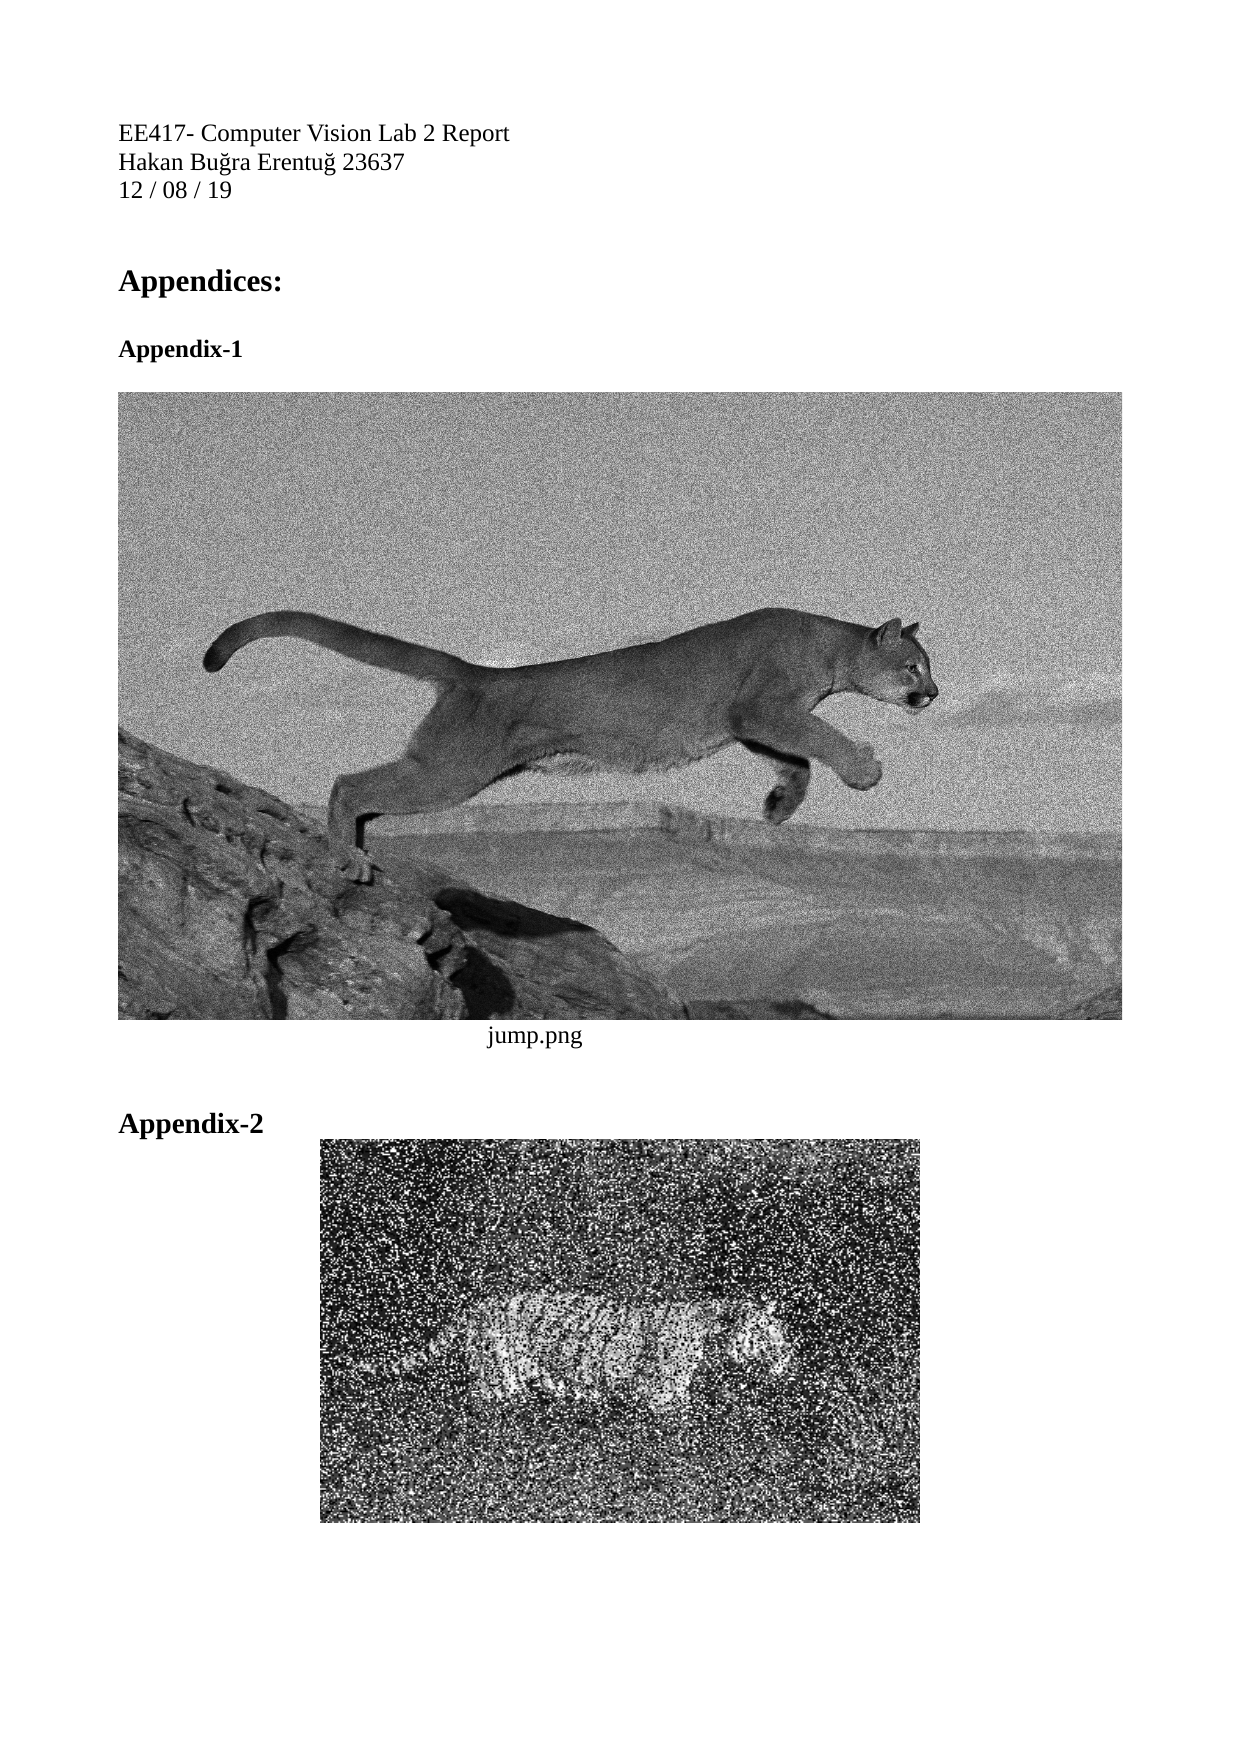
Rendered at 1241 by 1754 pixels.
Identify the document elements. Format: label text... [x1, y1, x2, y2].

picture [118, 392, 1123, 1020]
text jump.png [118, 1020, 1122, 1048]
text Appendices: [118, 263, 1122, 298]
text Appendix-2 [118, 1106, 1122, 1139]
text Appendix-1 [118, 334, 1122, 363]
picture [320, 1139, 920, 1523]
